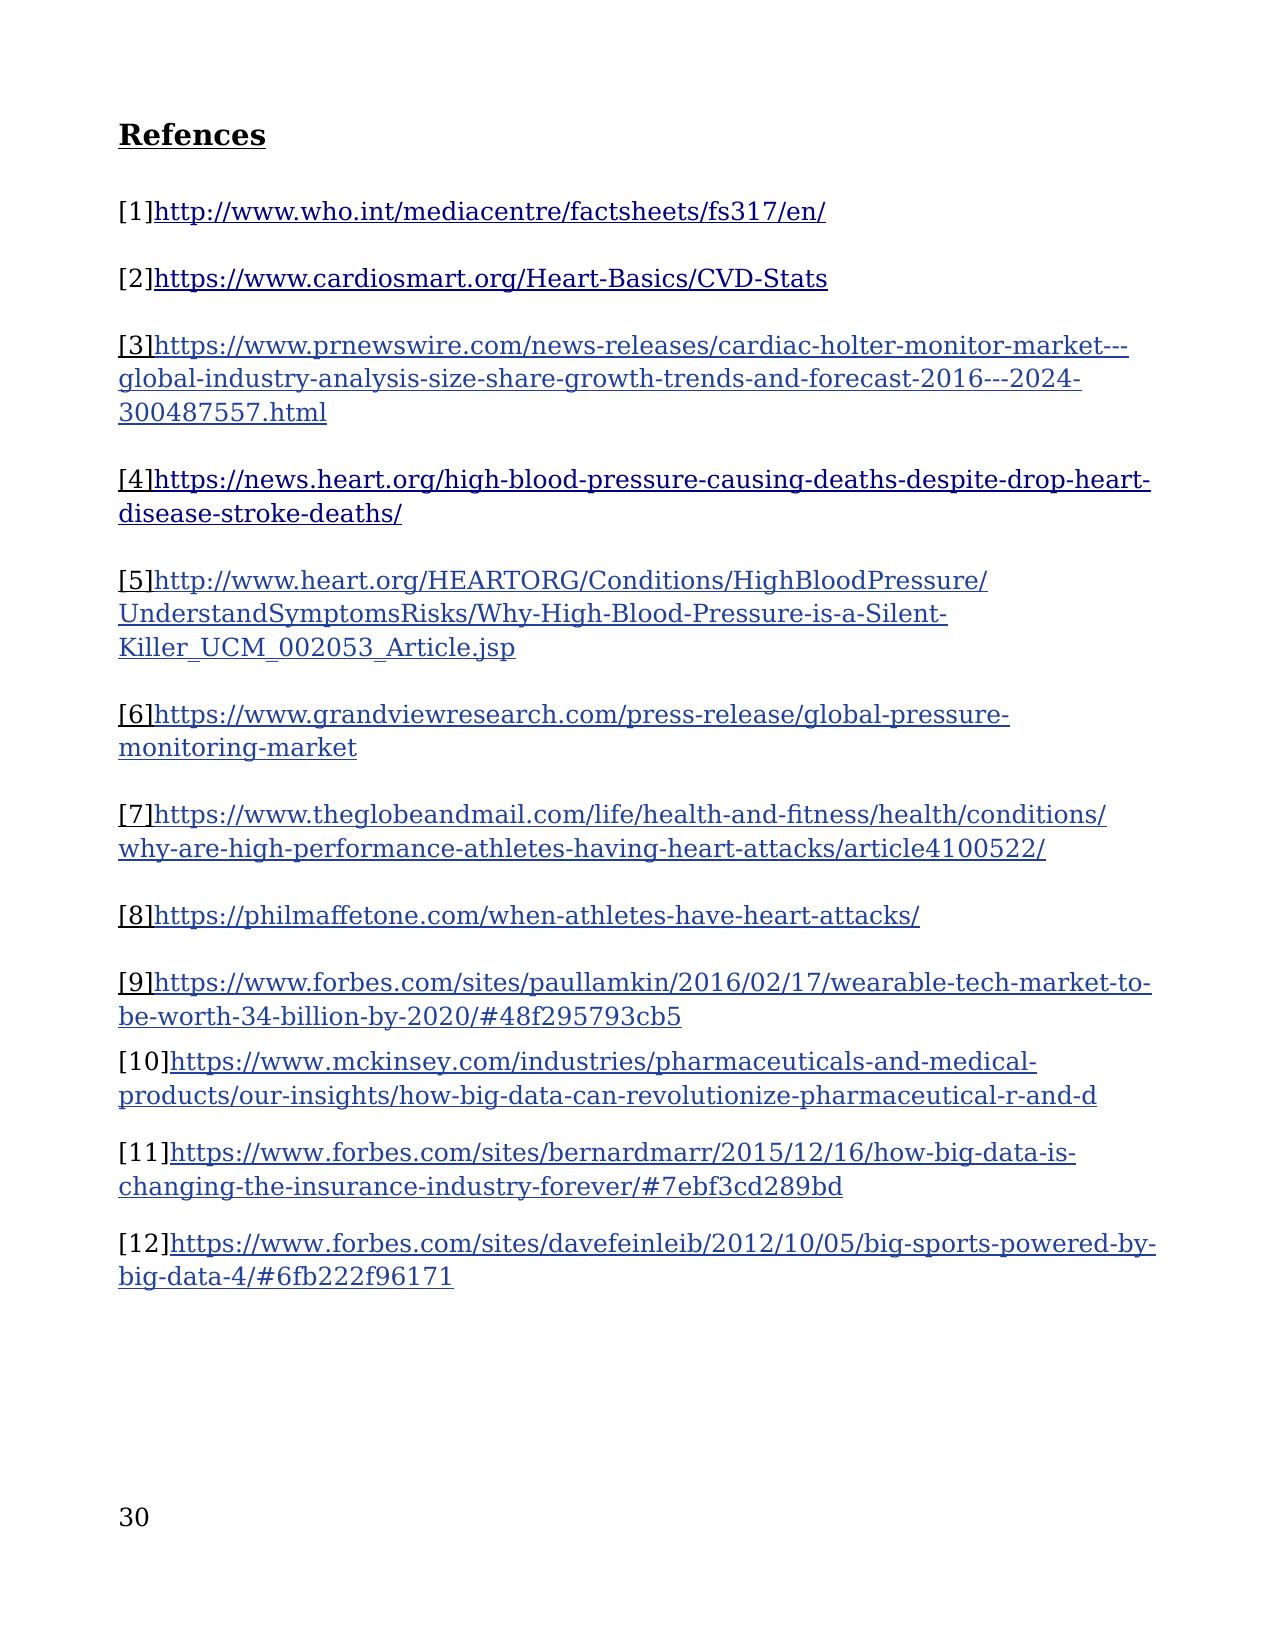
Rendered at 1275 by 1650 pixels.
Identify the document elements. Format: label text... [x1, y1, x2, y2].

text [5]http://www.heart.org/HEARTORG/Conditions/HighBloodPressure/UnderstandSymptomsRisks/Why-High-Blood-Pressure-is-a-Silent-Killer_UCM_002053_Article.jsp [118, 566, 1157, 662]
text [1]http://www.who.int/mediacentre/factsheets/fs317/en/ [118, 197, 1157, 226]
text [8]https://philmaffetone.com/when-athletes-have-heart-attacks/ [118, 901, 1157, 930]
text [7]https://www.theglobeandmail.com/life/health-and-fitness/health/conditions/why-are-high-performance-athletes-having-heart-attacks/article4100522/ [118, 801, 1157, 863]
text [9]https://www.forbes.com/sites/paullamkin/2016/02/17/wearable-tech-market-to-be-worth-34-billion-by-2020/#48f295793cb5 [118, 968, 1157, 1031]
text [10]https://www.mckinsey.com/industries/pharmaceuticals-and-medical-products/our-insights/how-big-data-can-revolutionize-pharmaceutical-r-and-d [118, 1047, 1157, 1110]
text [4]https://news.heart.org/high-blood-pressure-causing-deaths-despite-drop-heart-disease-stroke-deaths/ [118, 465, 1157, 528]
text [12]https://www.forbes.com/sites/davefeinleib/2012/10/05/big-sports-powered-by-big-data-4/#6fb222f96171 [118, 1229, 1157, 1292]
text [3]https://www.prnewswire.com/news-releases/cardiac-holter-monitor-market---global-industry-analysis-size-share-growth-trends-and-forecast-2016---2024-300487557.html [118, 331, 1157, 427]
text [2]https://www.cardiosmart.org/Heart-Basics/CVD-Stats [118, 264, 1157, 293]
text [11]https://www.forbes.com/sites/bernardmarr/2015/12/16/how-big-data-is-changing-the-insurance-industry-forever/#7ebf3cd289bd [118, 1138, 1157, 1201]
text [6]https://www.grandviewresearch.com/press-release/global-pressure-monitoring-market [118, 700, 1157, 763]
text Refences [118, 118, 1157, 152]
